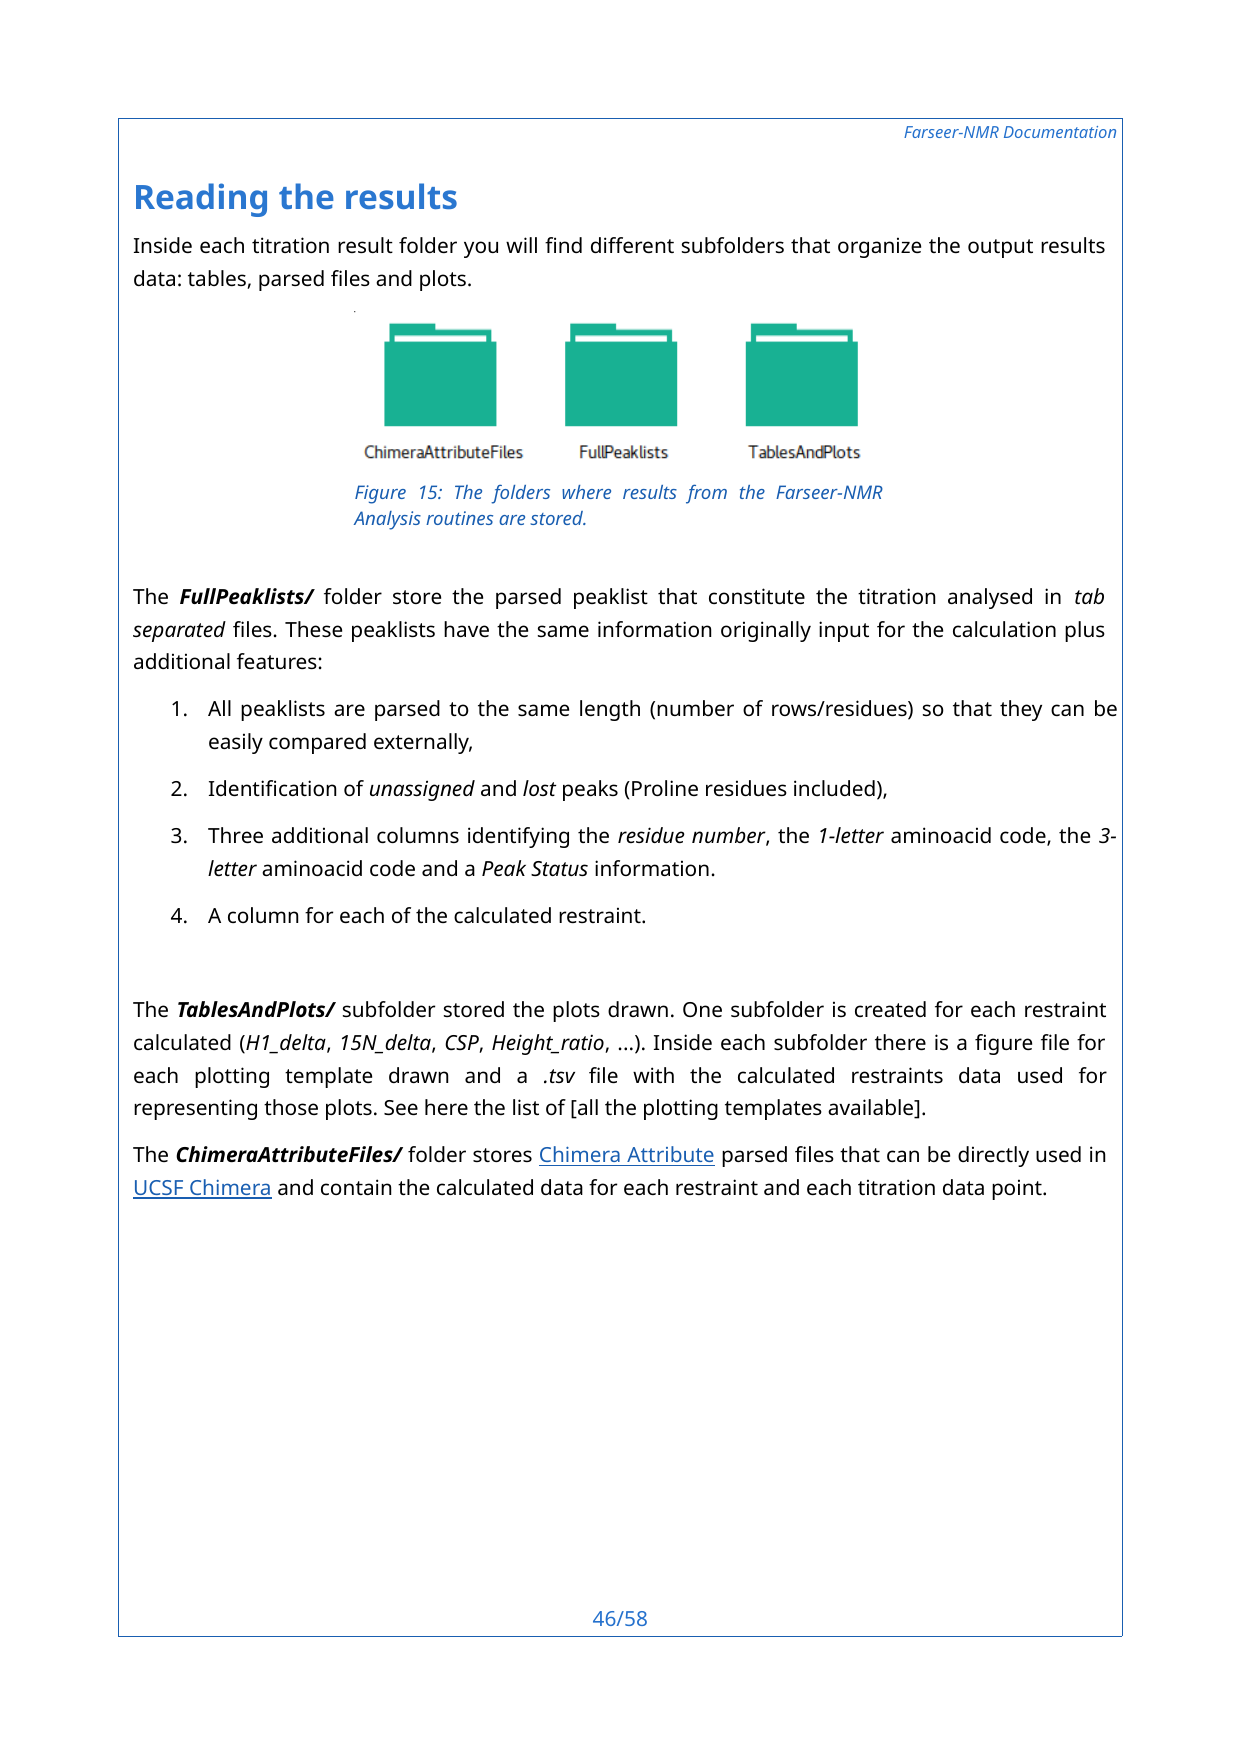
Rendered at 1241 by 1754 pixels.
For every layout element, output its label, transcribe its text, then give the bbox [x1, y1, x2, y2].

text Inside each titration result folder you will find different subfolders that organize the output results data: tables, parsed files and plots. [133, 231, 1107, 292]
list All peaklists are parsed to the same length (number of rows/residues) so that they can be easily compared externally, [170, 694, 1119, 756]
list Three additional columns identifying the residue number, the 1-letter aminoacid code, the 3-letter aminoacid code and a Peak Status information. [170, 821, 1119, 882]
text The ChimeraAttributeFiles/ folder stores Chimera Attribute parsed files that can be directly used in UCSF Chimera and contain the calculated data for each restraint and each titration data point. [133, 1141, 1107, 1202]
list Identification of unassigned and lost peaks (Proline residues included), [170, 774, 1119, 803]
text The FullPeaklists/ folder store the parsed peaklist that constitute the titration analysed in tab separated files. These peaklists have the same information originally input for the calculation plus additional features: [133, 582, 1107, 676]
list A column for each of the calculated restraint. [170, 901, 1119, 930]
picture [354, 311, 886, 475]
text Figure 15: The folders where results from the Farseer-NMR Analysis routines are stored. [354, 475, 886, 531]
text The TablesAndPlots/ subfolder stored the plots drawn. One subfolder is created for each restraint calculated (H1_delta, 15N_delta, CSP, Height_ratio, ...). Inside each subfolder there is a figure file for each plotting template drawn and a .tsv file with the calculated restraints data used for representing those plots. See here the list of [all the plotting templates available]. [133, 996, 1107, 1122]
subtitle Reading the results [133, 173, 1119, 219]
